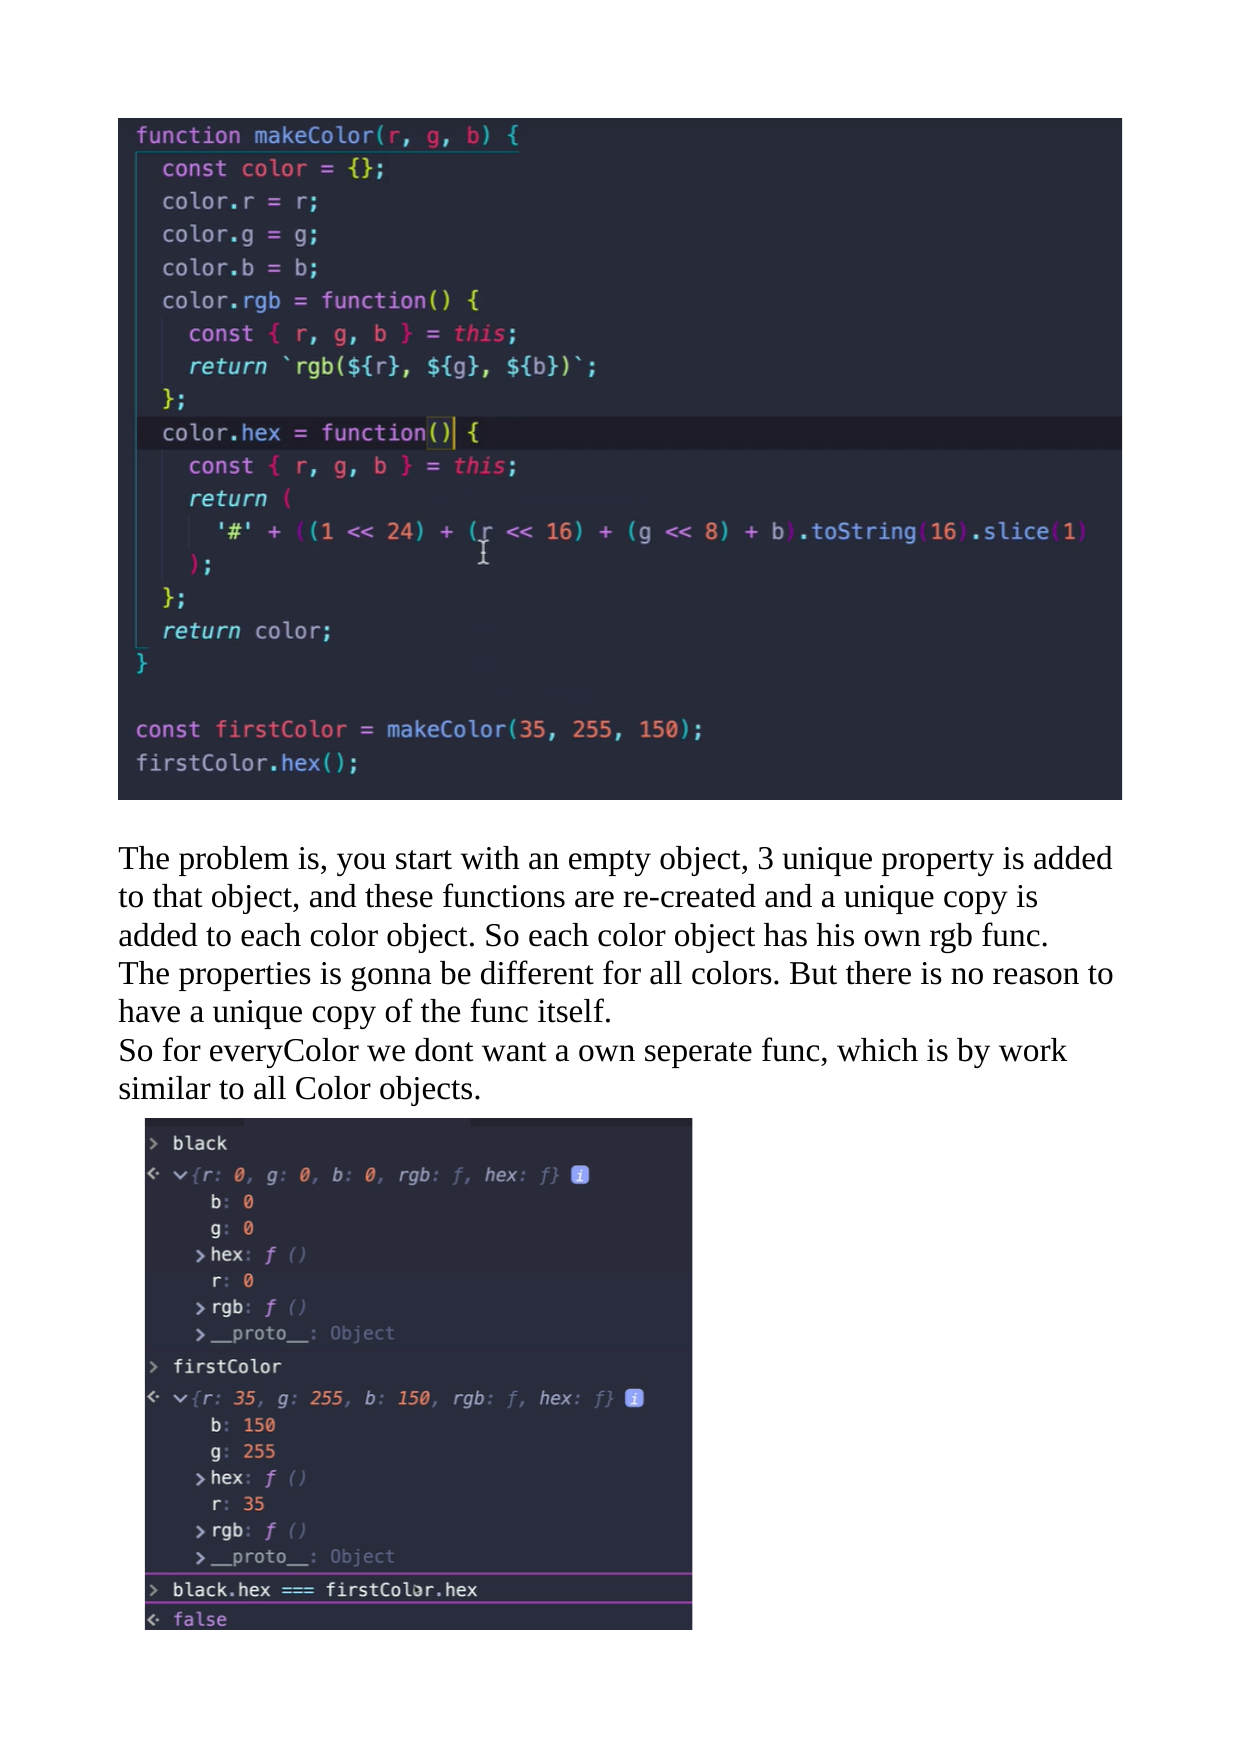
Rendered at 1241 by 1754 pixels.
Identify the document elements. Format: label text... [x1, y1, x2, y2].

text The properties is gonna be different for all colors. But there is no reason to have a unique copy of the func itself. [118, 953, 1122, 1030]
picture [118, 118, 1123, 800]
text The problem is, you start with an empty object, 3 unique property is added to that object, and these functions are re-created and a unique copy is added to each color object. So each color object has his own rgb func. [118, 838, 1122, 953]
picture [144, 1118, 693, 1630]
text So for everyColor we dont want a own seperate func, which is by work similar to all Color objects. [118, 1030, 1122, 1106]
